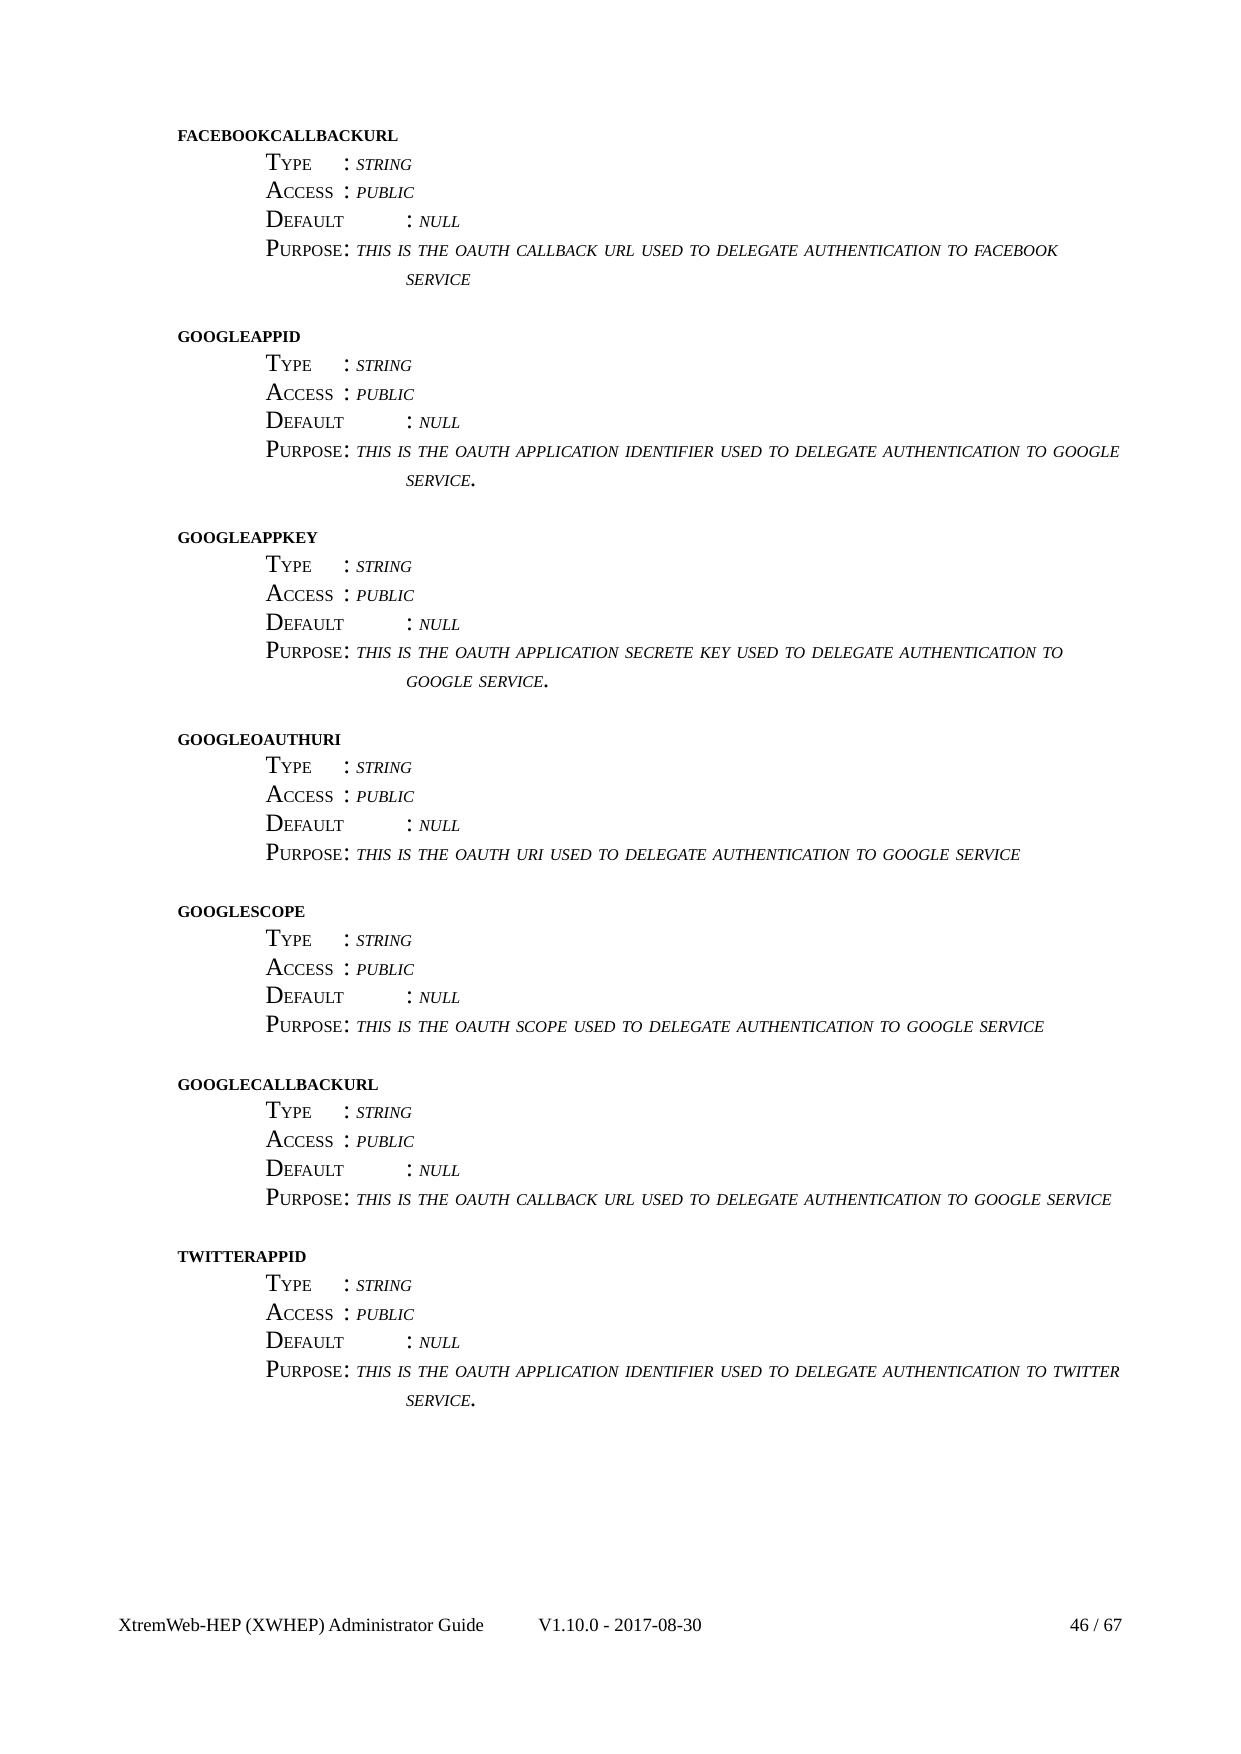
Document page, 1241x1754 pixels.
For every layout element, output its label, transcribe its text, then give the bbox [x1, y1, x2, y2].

text Access : public [265, 1124, 1122, 1153]
text facebookcallbackurl [177, 118, 1122, 147]
text Purpose : this is the oauth callback url used to delegate authentication to facebook service [265, 233, 1122, 291]
text Purpose : this is the oauth scope used to delegate authentication to google service [265, 1009, 1122, 1038]
text twitterappid [177, 1239, 1122, 1268]
text Type : string [265, 348, 1122, 377]
text Access : public [265, 1297, 1122, 1326]
text Purpose : this is the oauth application identifier used to delegate authentication to twitter service. [265, 1354, 1122, 1412]
text Default : null [265, 1326, 1122, 1354]
text Type : string [265, 751, 1122, 779]
text Access : public [265, 176, 1122, 204]
text Default : null [265, 1153, 1122, 1182]
text googlescope [177, 894, 1122, 923]
text Default : null [265, 406, 1122, 434]
text Purpose : this is the oauth callback url used to delegate authentication to google service [265, 1182, 1122, 1211]
text Default : null [265, 808, 1122, 837]
text Type : string [265, 549, 1122, 578]
text Type : string [265, 923, 1122, 952]
text Access : public [265, 952, 1122, 981]
text googlecallbackurl [177, 1067, 1122, 1096]
text Purpose : this is the oauth uri used to delegate authentication to google service [265, 837, 1122, 866]
text Access : public [265, 578, 1122, 607]
text Access : public [265, 377, 1122, 406]
text Default : null [265, 607, 1122, 636]
text Default : null [265, 204, 1122, 233]
text googleoauthuri [177, 722, 1122, 751]
text Purpose : this is the oauth application secrete key used to delegate authentication to google service. [265, 636, 1122, 693]
text Type : string [265, 147, 1122, 176]
text Purpose : this is the oauth application identifier used to delegate authentication to google service. [265, 434, 1122, 492]
text Default : null [265, 981, 1122, 1009]
text Access : public [265, 779, 1122, 808]
text Type : string [265, 1268, 1122, 1297]
text googleappid [177, 319, 1122, 348]
text Type : string [265, 1096, 1122, 1124]
text googleappkey [177, 521, 1122, 549]
